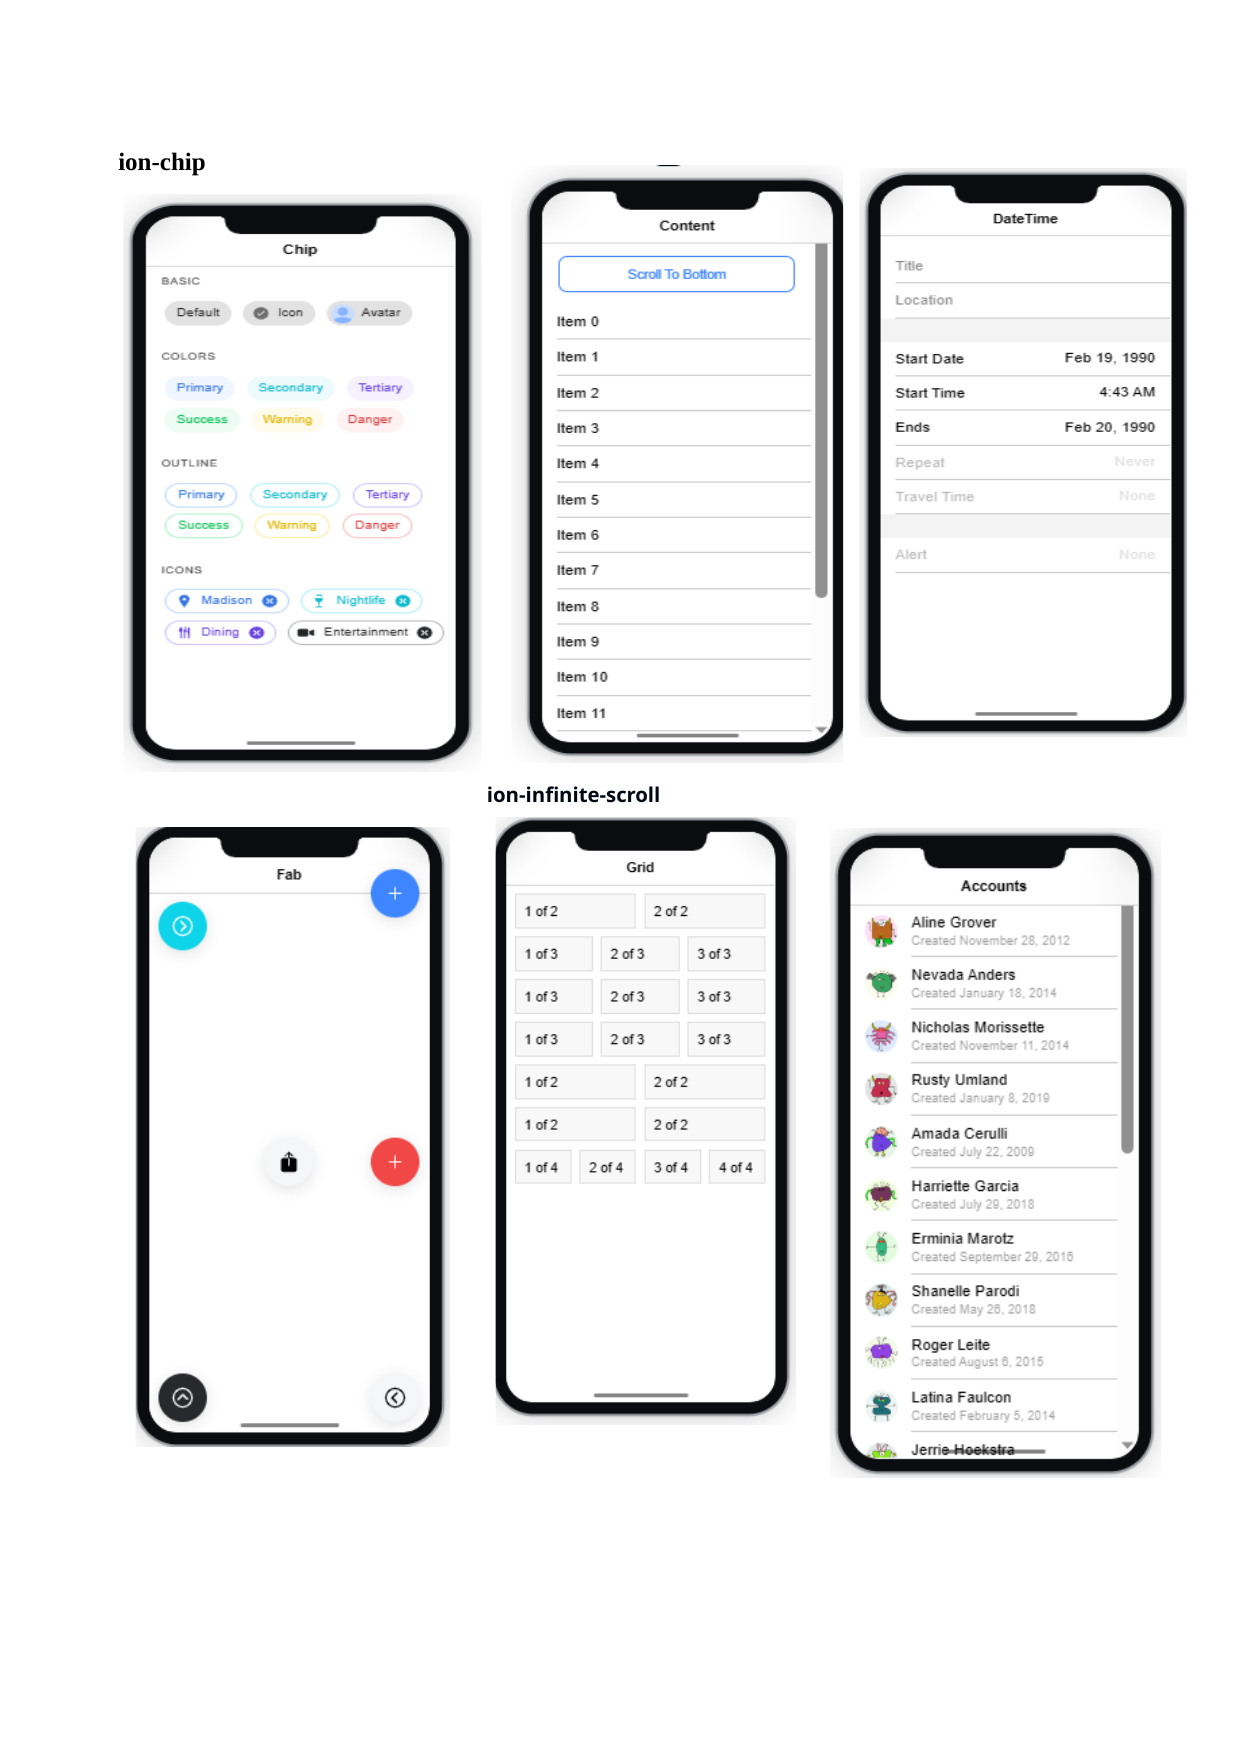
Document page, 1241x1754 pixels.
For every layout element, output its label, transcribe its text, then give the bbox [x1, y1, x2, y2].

text ion-infinite-scroll [118, 779, 1122, 809]
picture [123, 194, 482, 772]
text ion-chip [118, 147, 1122, 176]
picture [829, 828, 1162, 1478]
picture [511, 165, 844, 763]
picture [495, 817, 797, 1425]
picture [859, 168, 1188, 737]
picture [135, 827, 451, 1447]
